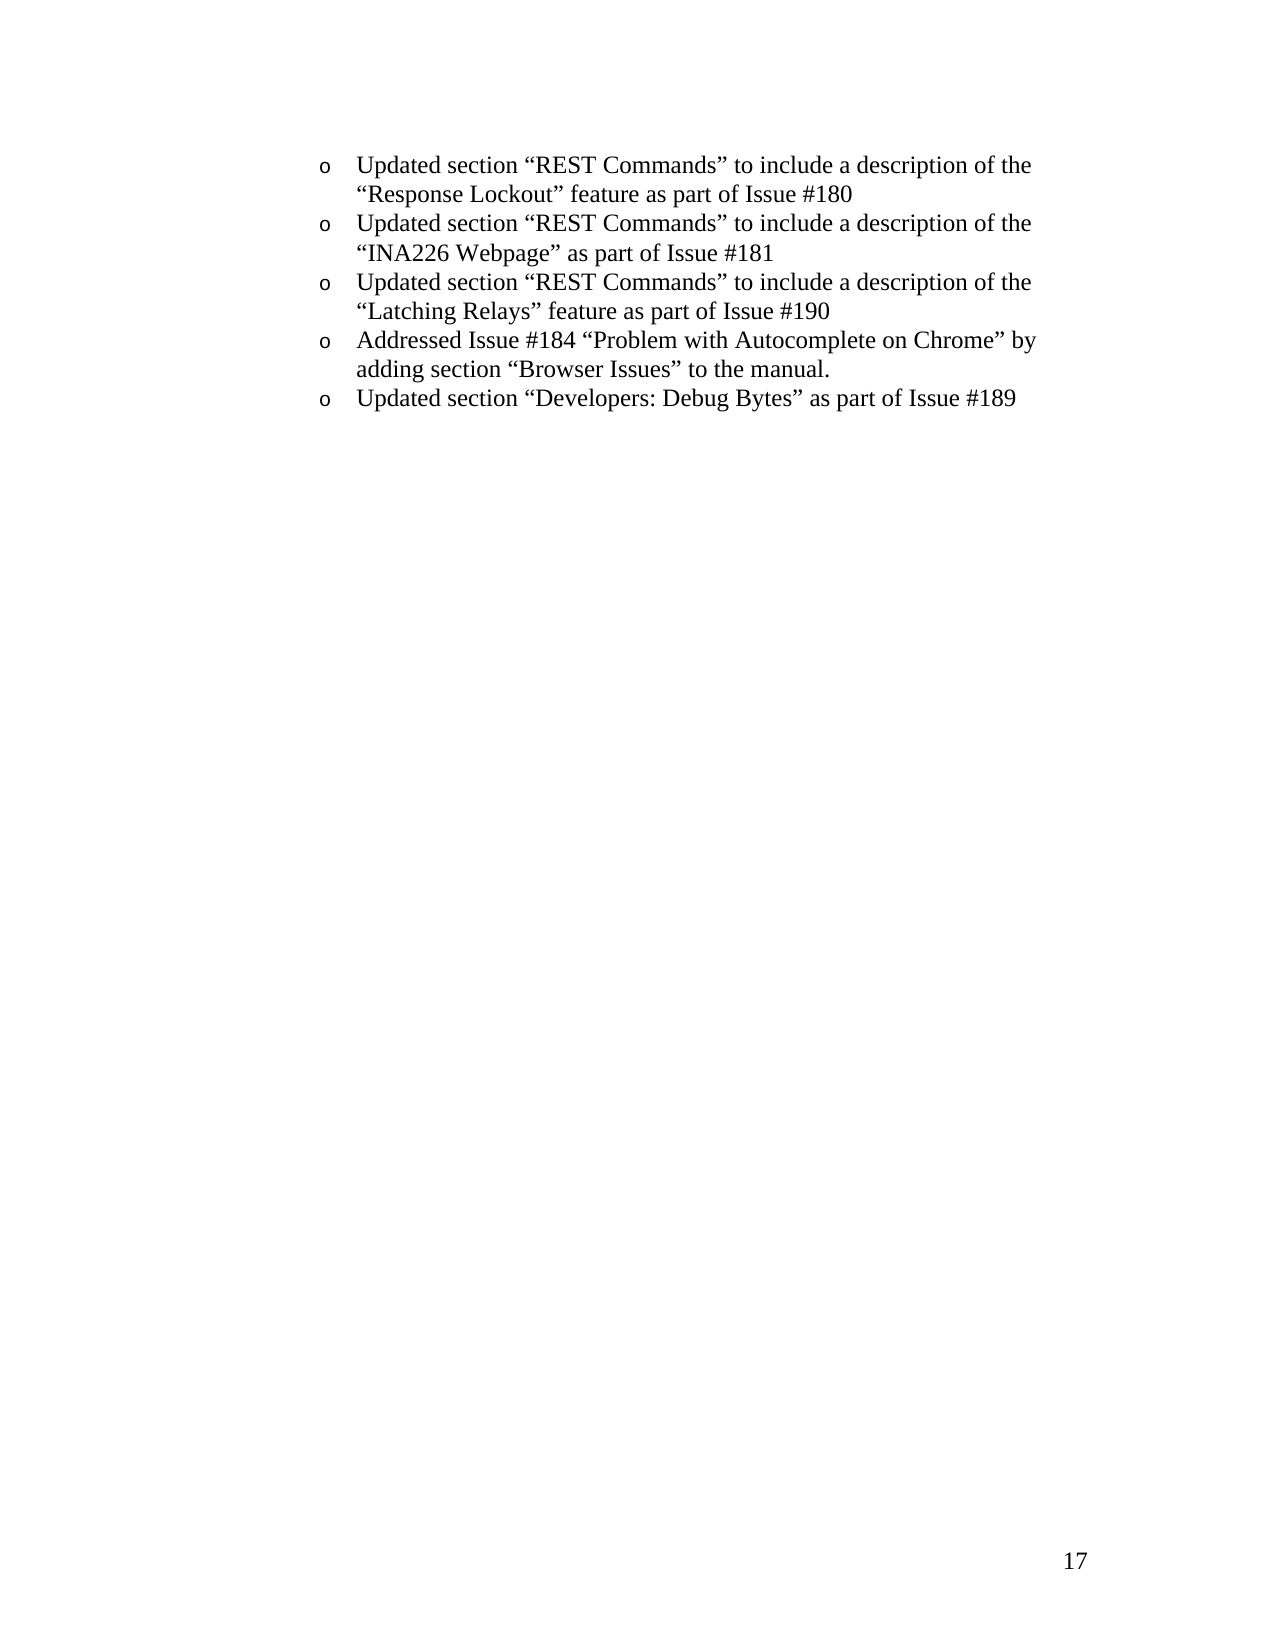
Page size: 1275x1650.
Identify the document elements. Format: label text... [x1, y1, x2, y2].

list Updated section “REST Commands” to include a description of the “INA226 Webpage” as part of Issue #181 [319, 208, 1087, 267]
list Updated section “REST Commands” to include a description of the “Latching Relays” feature as part of Issue #190 [319, 267, 1087, 325]
list Addressed Issue #184 “Problem with Autocomplete on Chrome” by adding section “Browser Issues” to the manual. [319, 325, 1087, 383]
list Updated section “Developers: Debug Bytes” as part of Issue #189 [319, 383, 1087, 413]
list Updated section “REST Commands” to include a description of the “Response Lockout” feature as part of Issue #180 [319, 150, 1087, 208]
